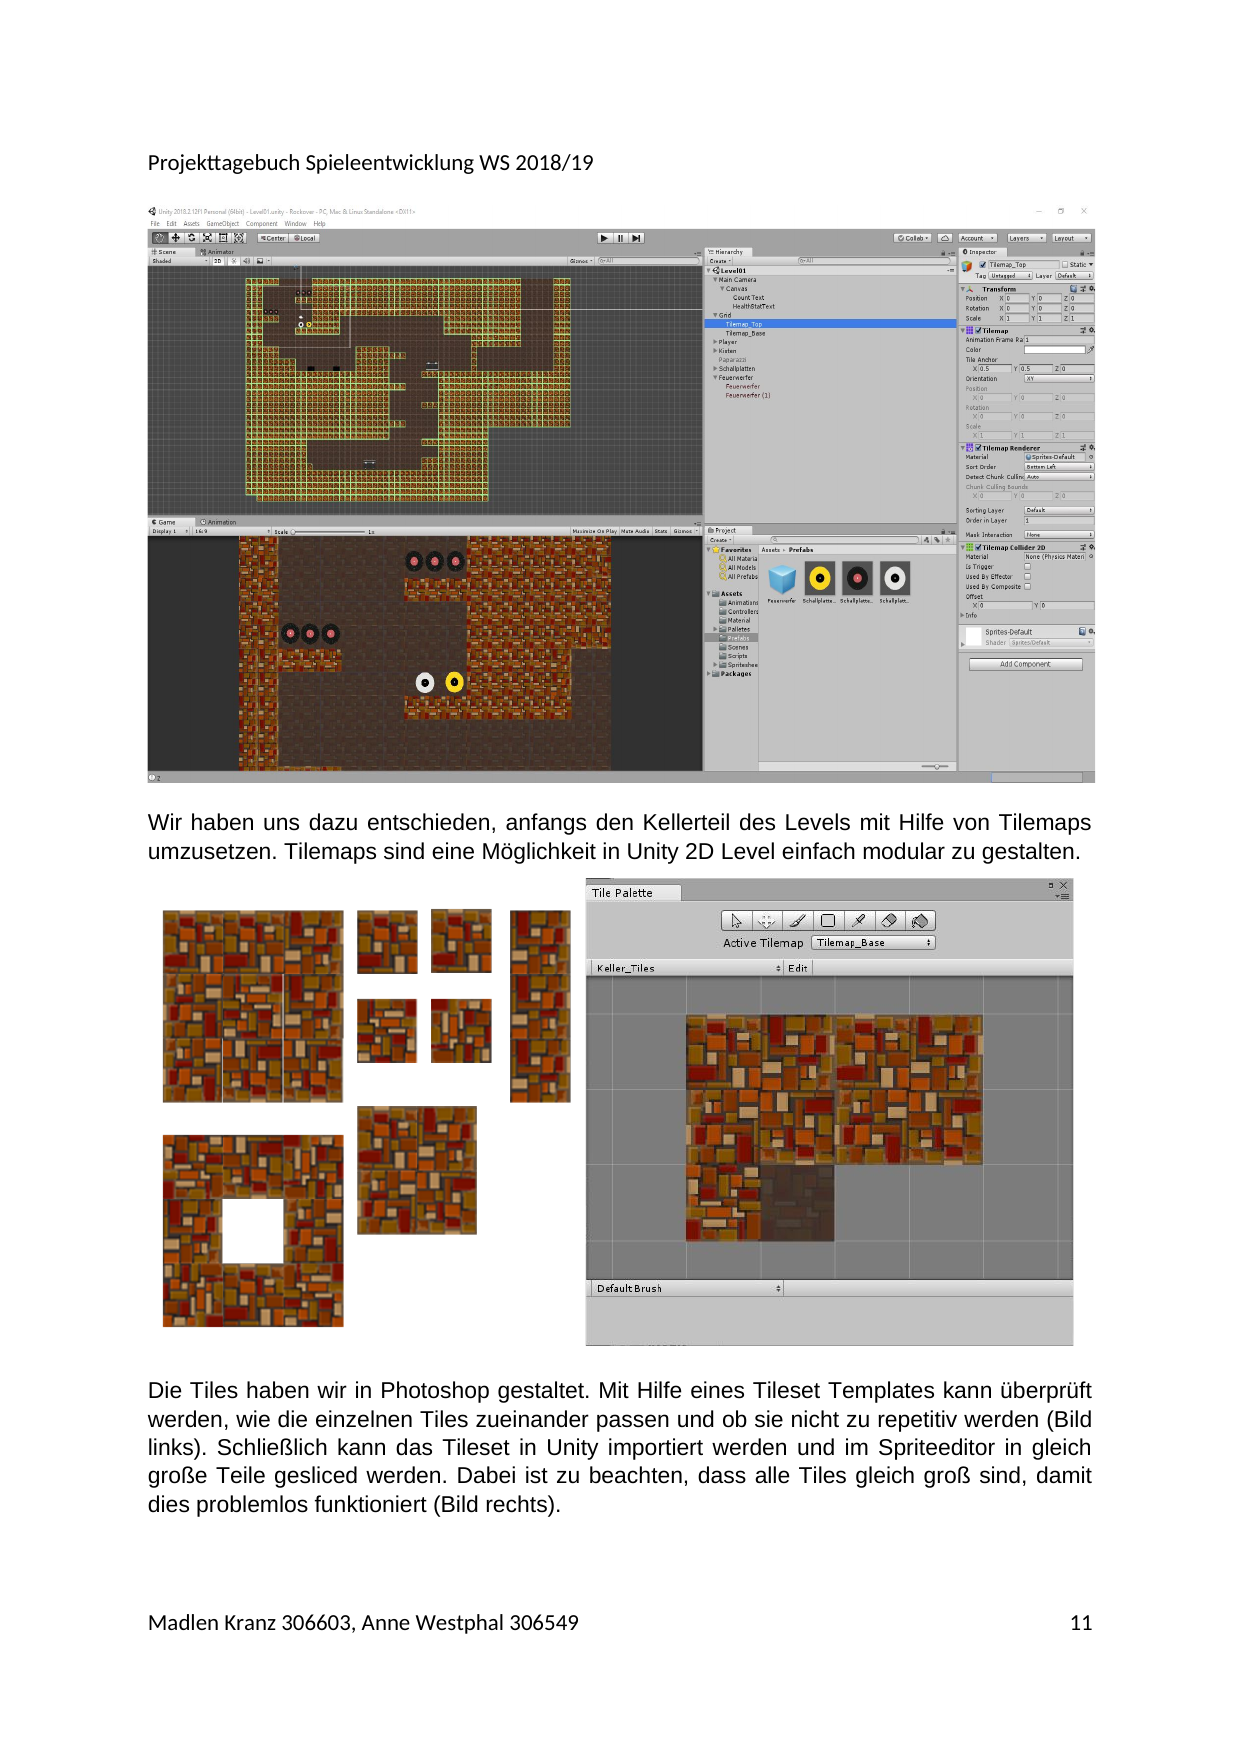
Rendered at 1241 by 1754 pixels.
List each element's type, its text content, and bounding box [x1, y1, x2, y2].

picture [147, 878, 1074, 1363]
text Wir haben uns dazu entschieden, anfangs den Kellerteil des Levels mit Hilfe von Tilemaps umzusetzen. Tilemaps sind eine Möglichkeit in Unity 2D Level einfach modular zu gestalten. [148, 783, 1093, 864]
picture [147, 205, 1096, 783]
text Die Tiles haben wir in Photoshop gestaltet. Mit Hilfe eines Tileset Templates kann überprüft werden, wie die einzelnen Tiles zueinander passen und ob sie nicht zu repetitiv werden (Bild links). Schließlich kann das Tileset in Unity importiert werden und im Spriteeditor in gleich große Teile gesliced werden. Dabei ist zu beachten, dass alle Tiles gleich groß sind, damit dies problemlos funktioniert (Bild rechts). [148, 1377, 1093, 1517]
